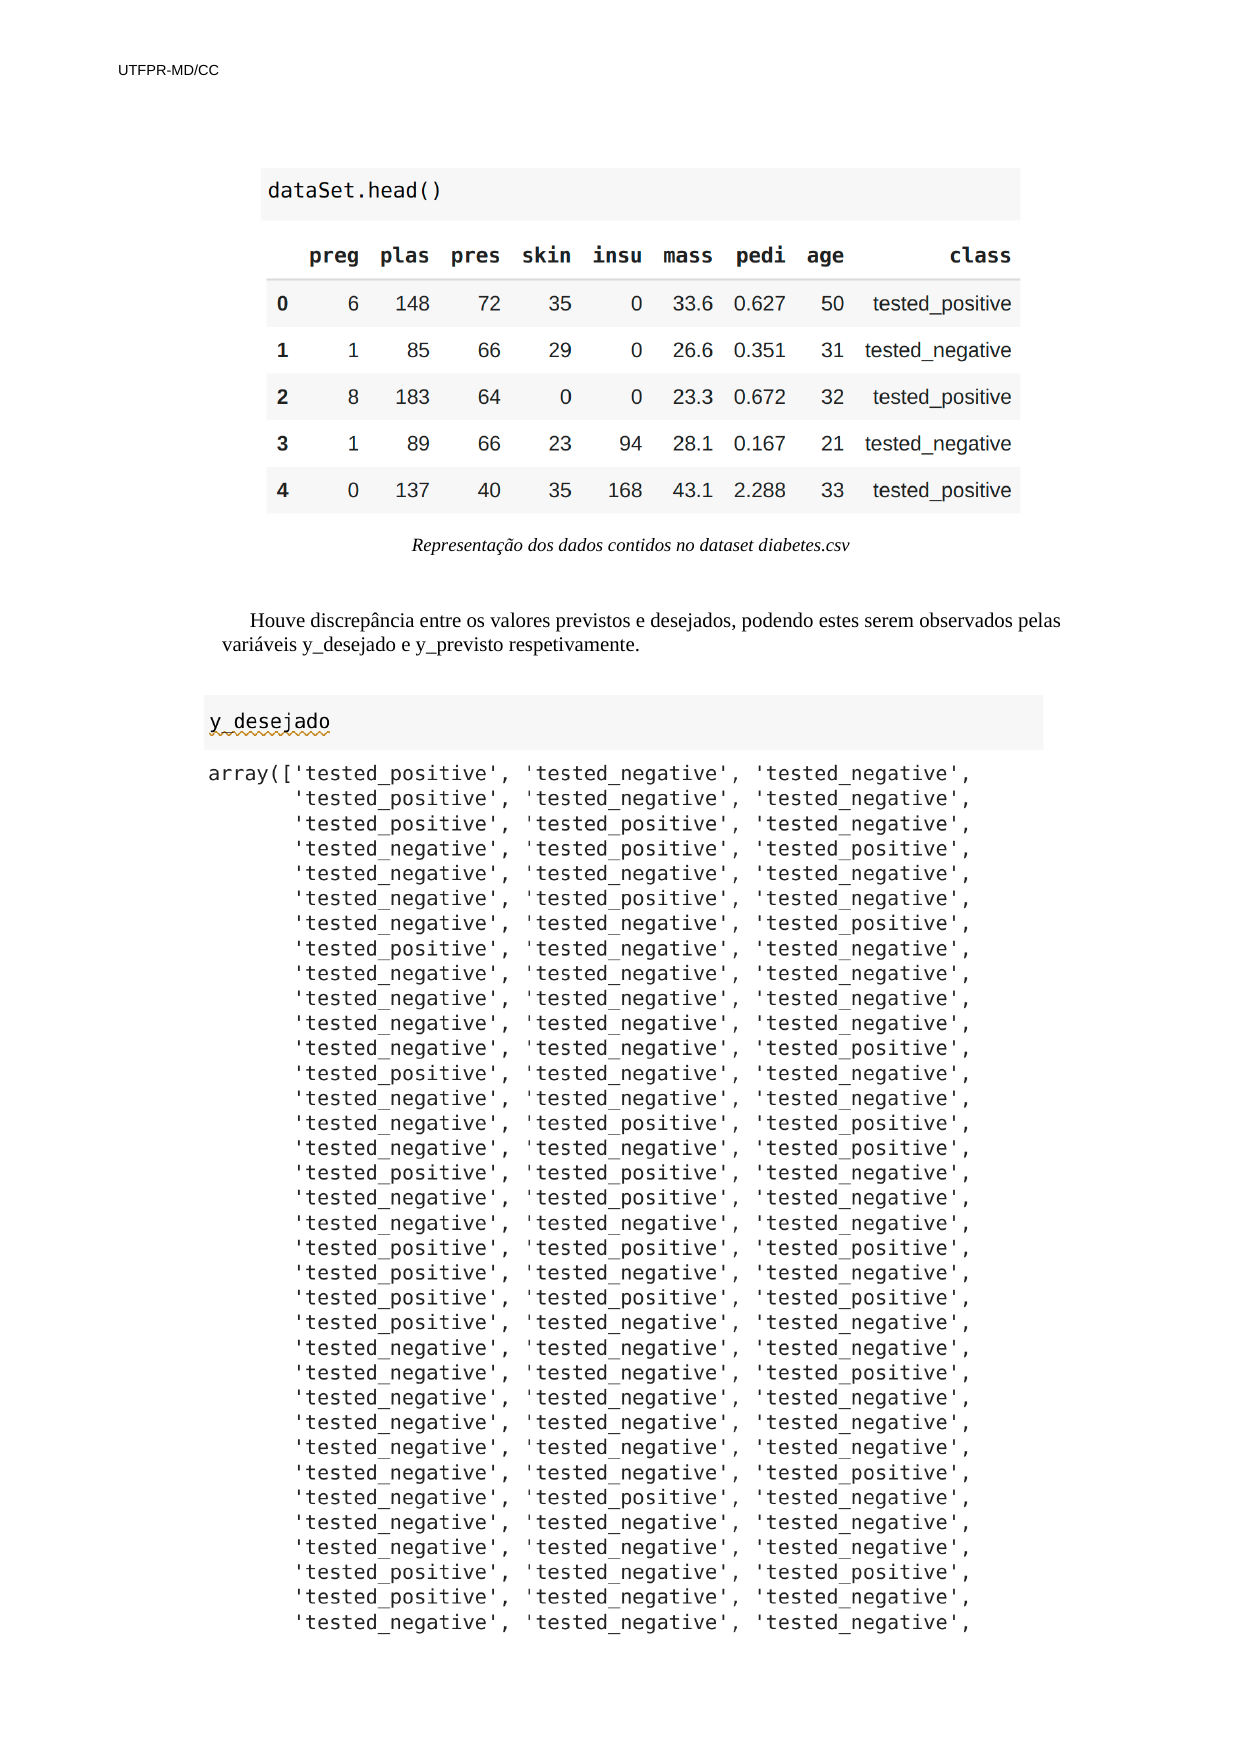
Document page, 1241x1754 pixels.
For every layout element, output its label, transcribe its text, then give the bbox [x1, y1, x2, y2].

subtitle Houve discrepância entre os valores previstos e desejados, podendo estes serem observados pelas variáveis y_desejado e y_previsto respetivamente. [222, 608, 1073, 656]
subtitle Representação dos dados contidos no dataset diabetes.csv [188, 497, 1073, 555]
picture [260, 168, 1021, 532]
picture [203, 695, 1044, 1636]
